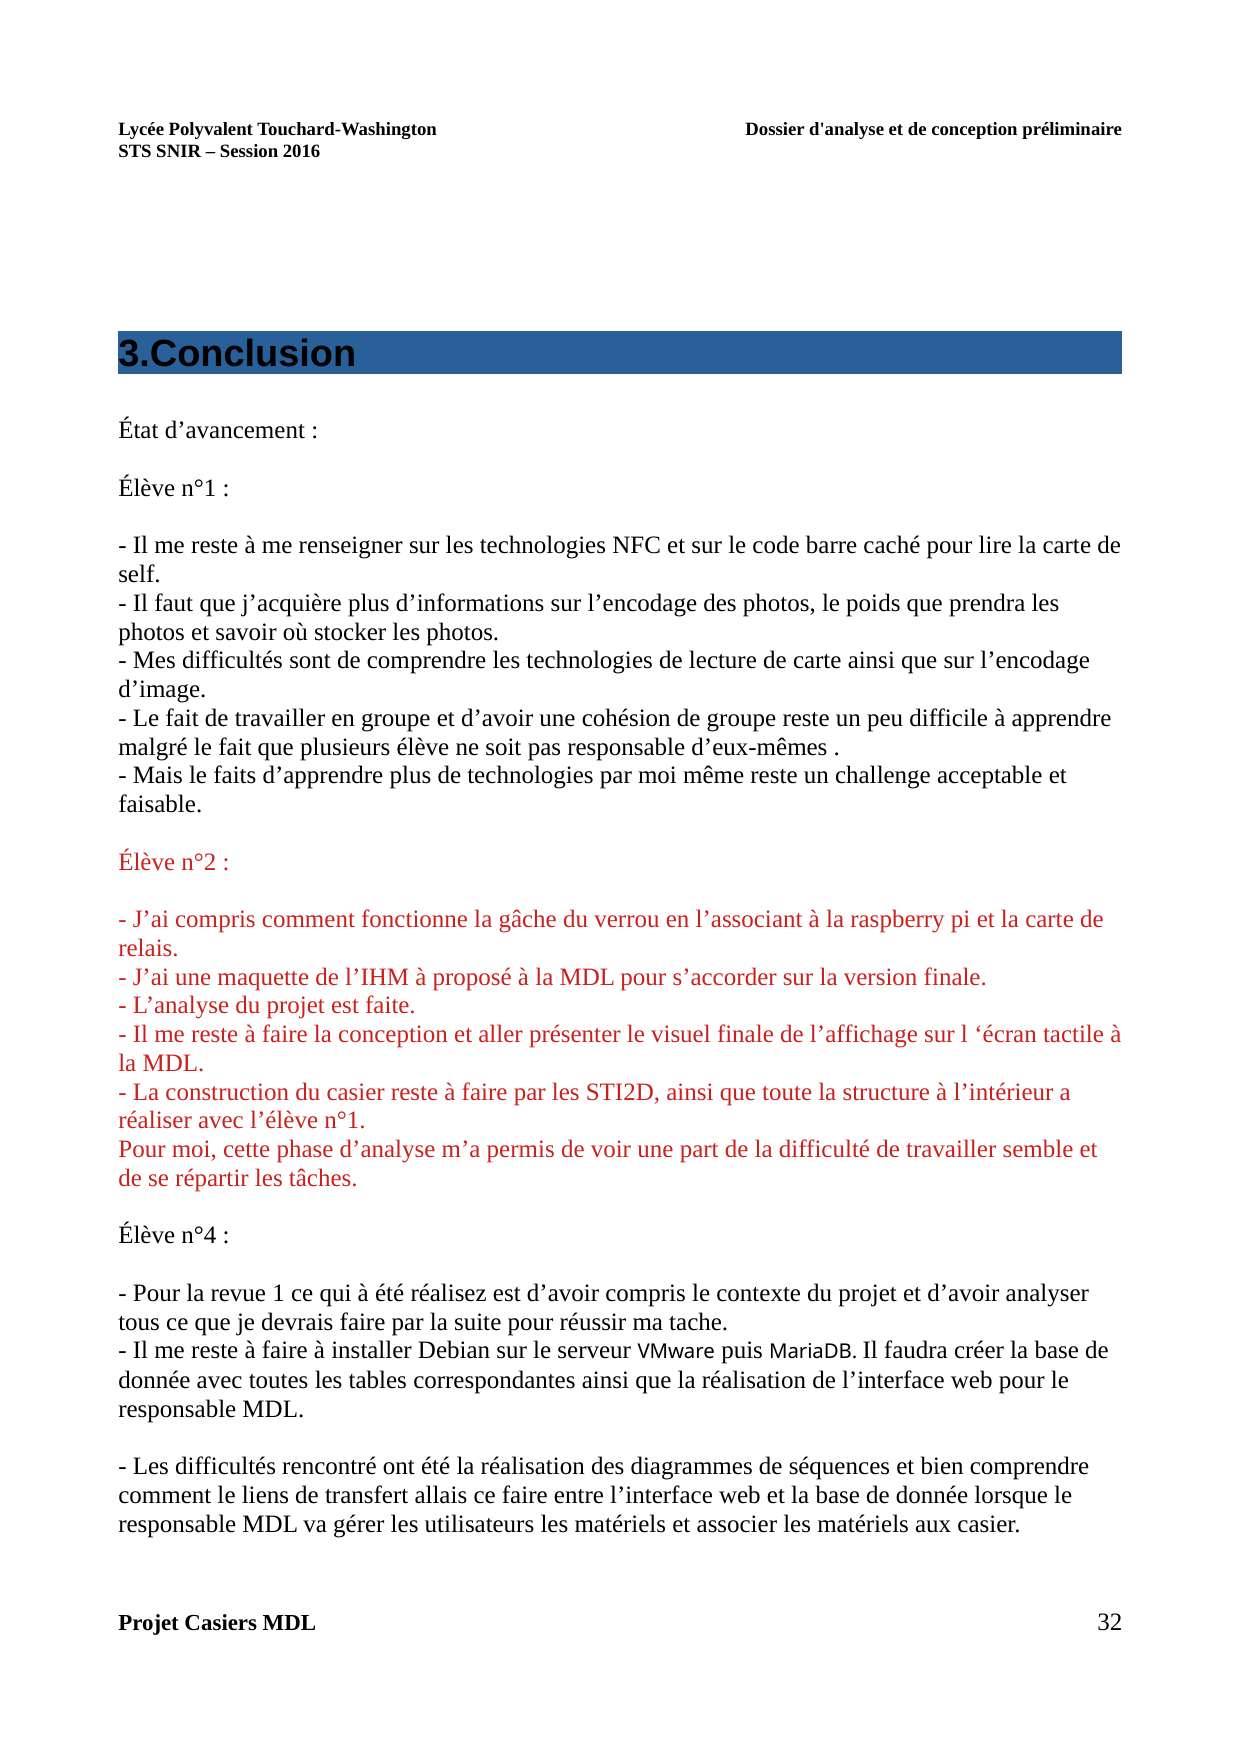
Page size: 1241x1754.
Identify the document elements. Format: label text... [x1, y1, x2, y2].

text - J’ai une maquette de l’IHM à proposé à la MDL pour s’accorder sur la version finale. [118, 962, 1122, 991]
text Élève n°4 : [118, 1221, 1122, 1249]
text - Il me reste à faire la conception et aller présenter le visuel finale de l’affichage sur l ‘écran tactile à la MDL. [118, 1019, 1122, 1077]
text - Les difficultés rencontré ont été la réalisation des diagrammes de séquences et bien comprendre comment le liens de transfert allais ce faire entre l’interface web et la base de donnée lorsque le responsable MDL va gérer les utilisateurs les matériels et associer les matériels aux casier. [118, 1451, 1122, 1537]
text - Mais le faits d’apprendre plus de technologies par moi même reste un challenge acceptable et faisable. [118, 761, 1122, 818]
text - Mes difficultés sont de comprendre les technologies de lecture de carte ainsi que sur l’encodage d’image. [118, 646, 1122, 703]
text Élève n°2 : [118, 847, 1122, 876]
text - Il me reste à faire à installer Debian sur le serveur VMware puis MariaDB. Il faudra créer la base de donnée avec toutes les tables correspondantes ainsi que la réalisation de l’interface web pour le responsable MDL. [118, 1336, 1122, 1422]
text - Pour la revue 1 ce qui à été réalisez est d’avoir compris le contexte du projet et d’avoir analyser tous ce que je devrais faire par la suite pour réussir ma tache. [118, 1278, 1122, 1336]
text - J’ai compris comment fonctionne la gâche du verrou en l’associant à la raspberry pi et la carte de relais. [118, 904, 1122, 962]
text - Il me reste à me renseigner sur les technologies NFC et sur le code barre caché pour lire la carte de self. [118, 531, 1122, 588]
text - Il faut que j’acquière plus d’informations sur l’encodage des photos, le poids que prendra les photos et savoir où stocker les photos. [118, 588, 1122, 646]
text - La construction du casier reste à faire par les STI2D, ainsi que toute la structure à l’intérieur a réaliser avec l’élève n°1. [118, 1077, 1122, 1134]
text - Le fait de travailler en groupe et d’avoir une cohésion de groupe reste un peu difficile à apprendre malgré le fait que plusieurs élève ne soit pas responsable d’eux-mêmes . [118, 703, 1122, 761]
text Élève n°1 : [118, 473, 1122, 502]
text - L’analyse du projet est faite. [118, 991, 1122, 1019]
text État d’avancement : [118, 416, 1122, 444]
subtitle 3.Conclusion [118, 331, 1122, 374]
text Pour moi, cette phase d’analyse m’a permis de voir une part de la difficulté de travailler semble et de se répartir les tâches. [118, 1134, 1122, 1192]
